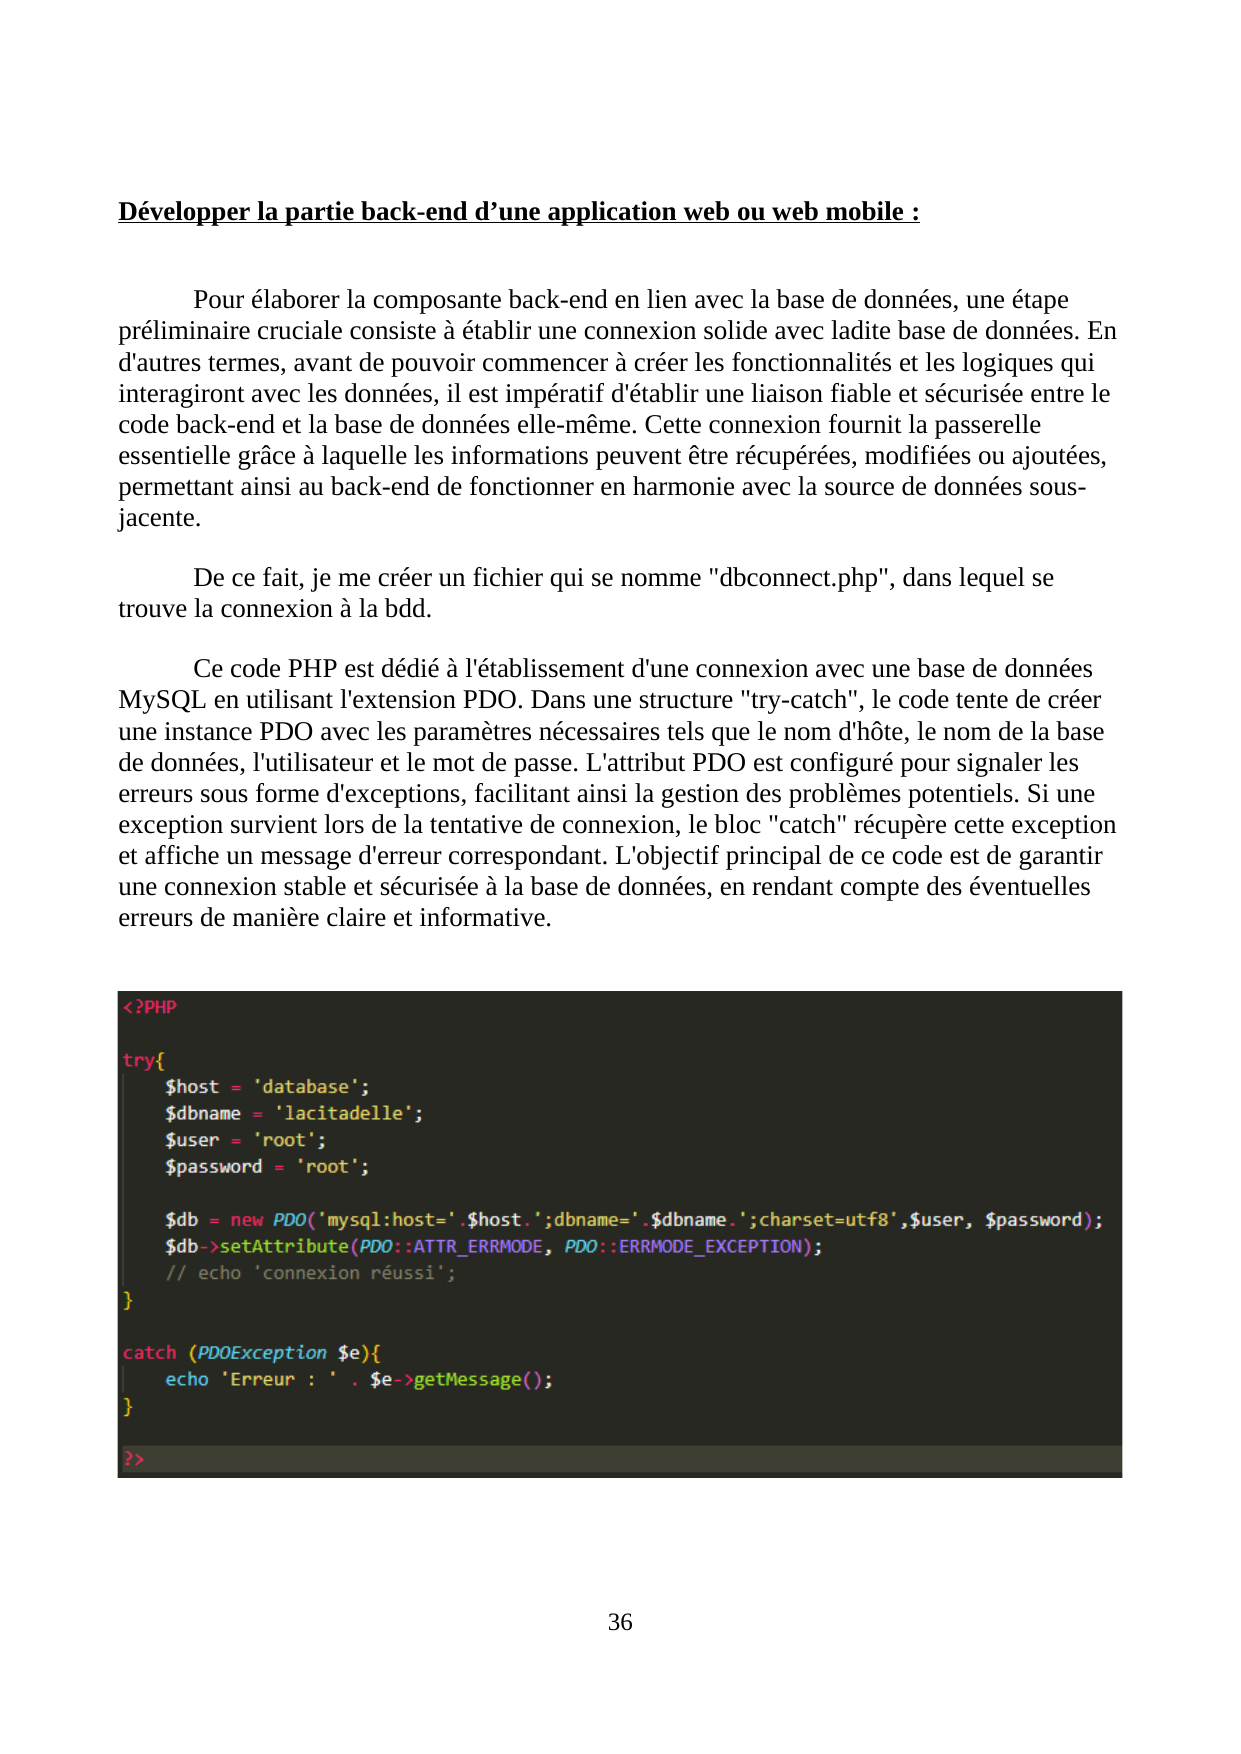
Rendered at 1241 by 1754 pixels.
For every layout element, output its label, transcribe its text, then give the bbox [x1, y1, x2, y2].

text Développer la partie back-end d’une application web ou web mobile : [118, 195, 1122, 226]
text Pour élaborer la composante back-end en lien avec la base de données, une étape préliminaire cruciale consiste à établir une connexion solide avec ladite base de données. En d'autres termes, avant de pouvoir commencer à créer les fonctionnalités et les logiques qui interagiront avec les données, il est impératif d'établir une liaison fiable et sécurisée entre le code back-end et la base de données elle-même. Cette connexion fournit la passerelle essentielle grâce à laquelle les informations peuvent être récupérées, modifiées ou ajoutées, permettant ainsi au back-end de fonctionner en harmonie avec la source de données sous-jacente. [118, 283, 1122, 532]
text De ce fait, je me créer un fichier qui se nomme "dbconnect.php", dans lequel se trouve la connexion à la bdd. [118, 561, 1122, 623]
picture [117, 991, 1123, 1478]
text Ce code PHP est dédié à l'établissement d'une connexion avec une base de données MySQL en utilisant l'extension PDO. Dans une structure "try-catch", le code tente de créer une instance PDO avec les paramètres nécessaires tels que le nom d'hôte, le nom de la base de données, l'utilisateur et le mot de passe. L'attribut PDO est configuré pour signaler les erreurs sous forme d'exceptions, facilitant ainsi la gestion des problèmes potentiels. Si une exception survient lors de la tentative de connexion, le bloc "catch" récupère cette exception et affiche un message d'erreur correspondant. L'objectif principal de ce code est de garantir une connexion stable et sécurisée à la base de données, en rendant compte des éventuelles erreurs de manière claire et informative. [118, 652, 1122, 933]
